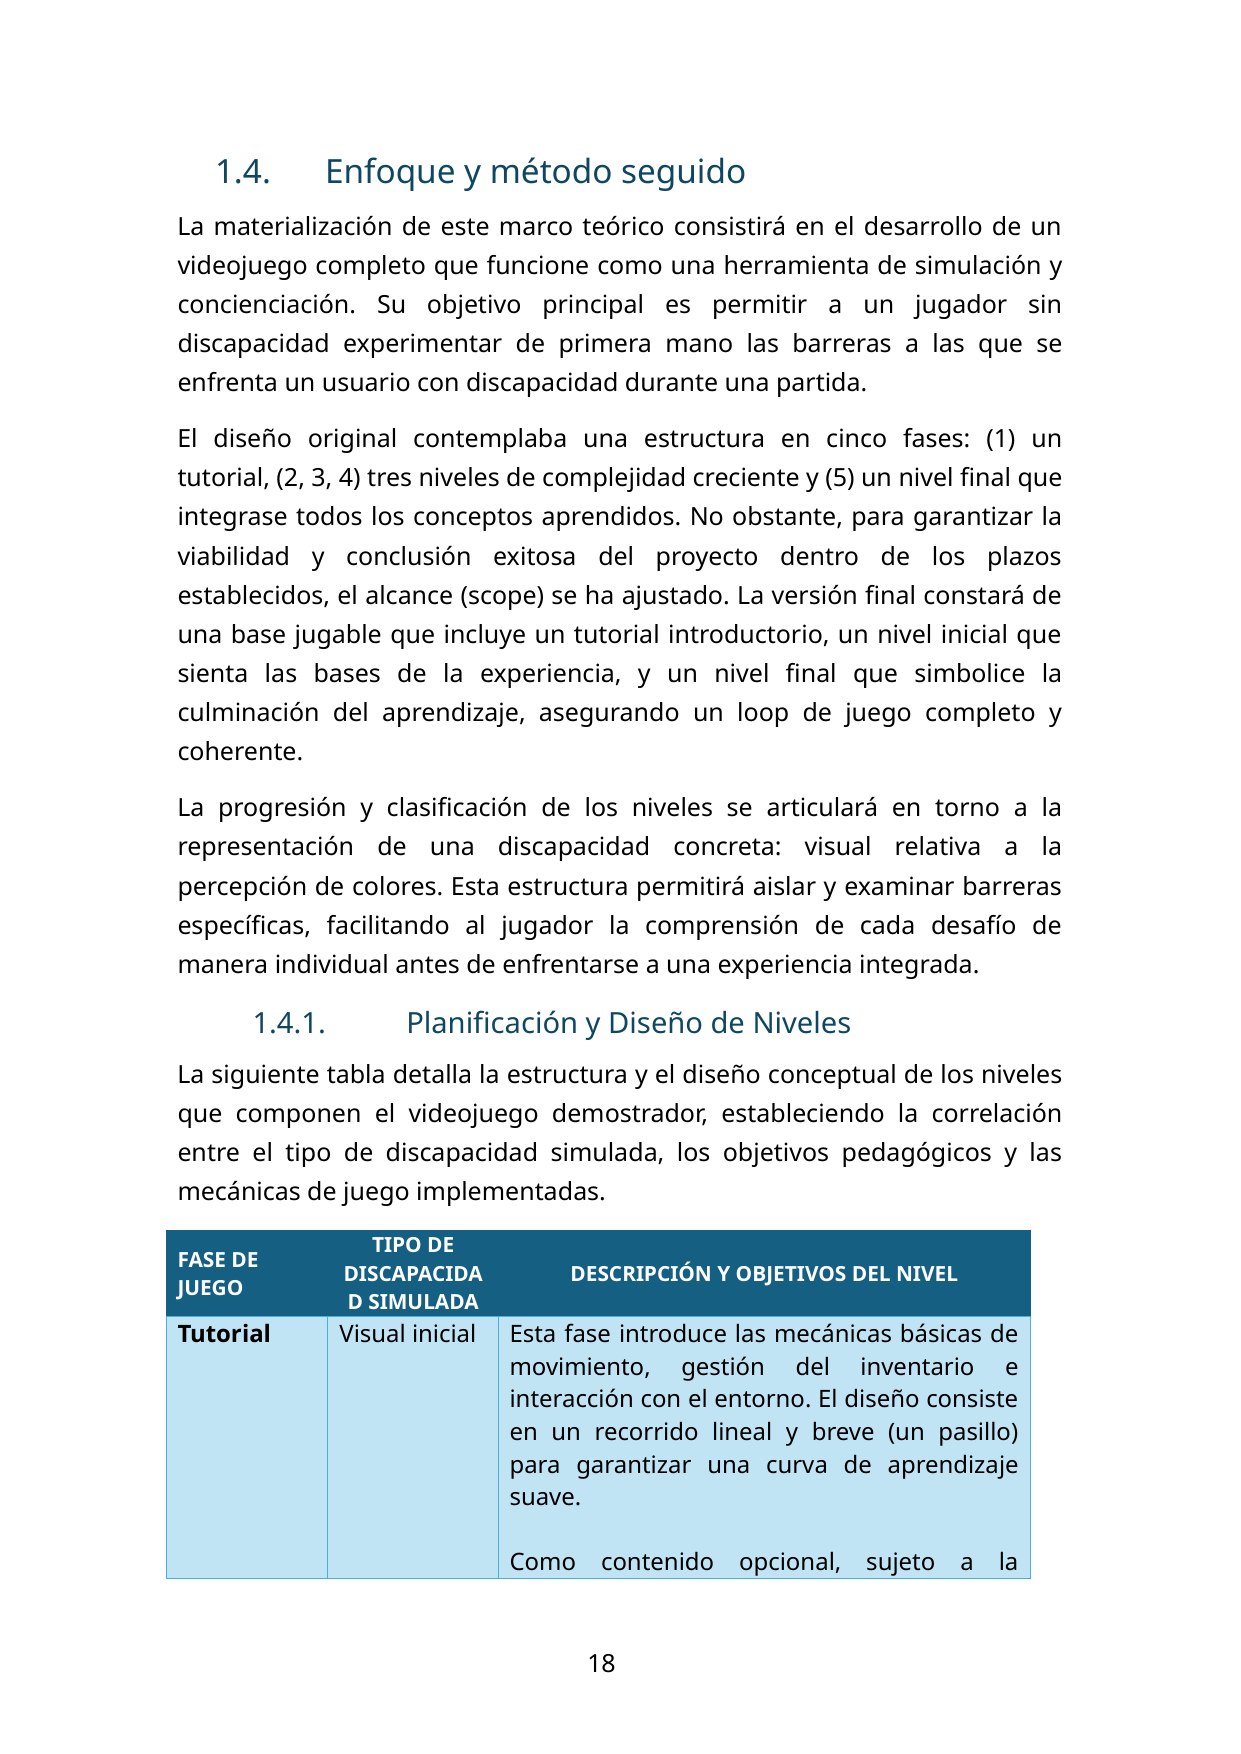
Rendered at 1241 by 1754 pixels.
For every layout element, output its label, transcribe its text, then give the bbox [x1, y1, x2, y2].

text La progresión y clasificación de los niveles se articulará en torno a la representación de una discapacidad concreta: visual relativa a la percepción de colores. Esta estructura permitirá aislar y examinar barreras específicas, facilitando al jugador la comprensión de cada desafío de manera individual antes de enfrentarse a una experiencia integrada. [177, 790, 1063, 981]
table_cell Visual inicial [328, 1317, 498, 1578]
table_cell Esta fase introduce las mecánicas básicas de movimiento, gestión del inventario e interacción con el entorno. El diseño consiste en un recorrido lineal y breve (un pasillo) para garantizar una curva de aprendizaje suave. Como contenido opcional, sujeto a la [499, 1317, 1030, 1578]
table_header FASE DE JUEGO [167, 1231, 327, 1316]
text La materialización de este marco teórico consistirá en el desarrollo de un videojuego completo que funcione como una herramienta de simulación y concienciación. Su objetivo principal es permitir a un jugador sin discapacidad experimentar de primera mano las barreras a las que se enfrenta un usuario con discapacidad durante una partida. [177, 208, 1063, 399]
table_header DESCRIPCIÓN Y OBJETIVOS DEL NIVEL [499, 1231, 1030, 1316]
subtitle Enfoque y método seguido [215, 148, 1063, 193]
table_header TIPO DE DISCAPACIDAD SIMULADA [328, 1231, 498, 1316]
table_cell Tutorial [167, 1317, 327, 1578]
text El diseño original contemplaba una estructura en cinco fases: (1) un tutorial, (2, 3, 4) tres niveles de complejidad creciente y (5) un nivel final que integrase todos los conceptos aprendidos. No obstante, para garantizar la viabilidad y conclusión exitosa del proyecto dentro de los plazos establecidos, el alcance (scope) se ha ajustado. La versión final constará de una base jugable que incluye un tutorial introductorio, un nivel inicial que sienta las bases de la experiencia, y un nivel final que simbolice la culminación del aprendizaje, asegurando un loop de juego completo y coherente. [177, 421, 1063, 768]
text La siguiente tabla detalla la estructura y el diseño conceptual de los niveles que componen el videojuego demostrador, estableciendo la correlación entre el tipo de discapacidad simulada, los objetivos pedagógicos y las mecánicas de juego implementadas. [177, 1056, 1063, 1208]
subtitle Planificación y Diseño de Niveles [252, 1002, 1063, 1042]
